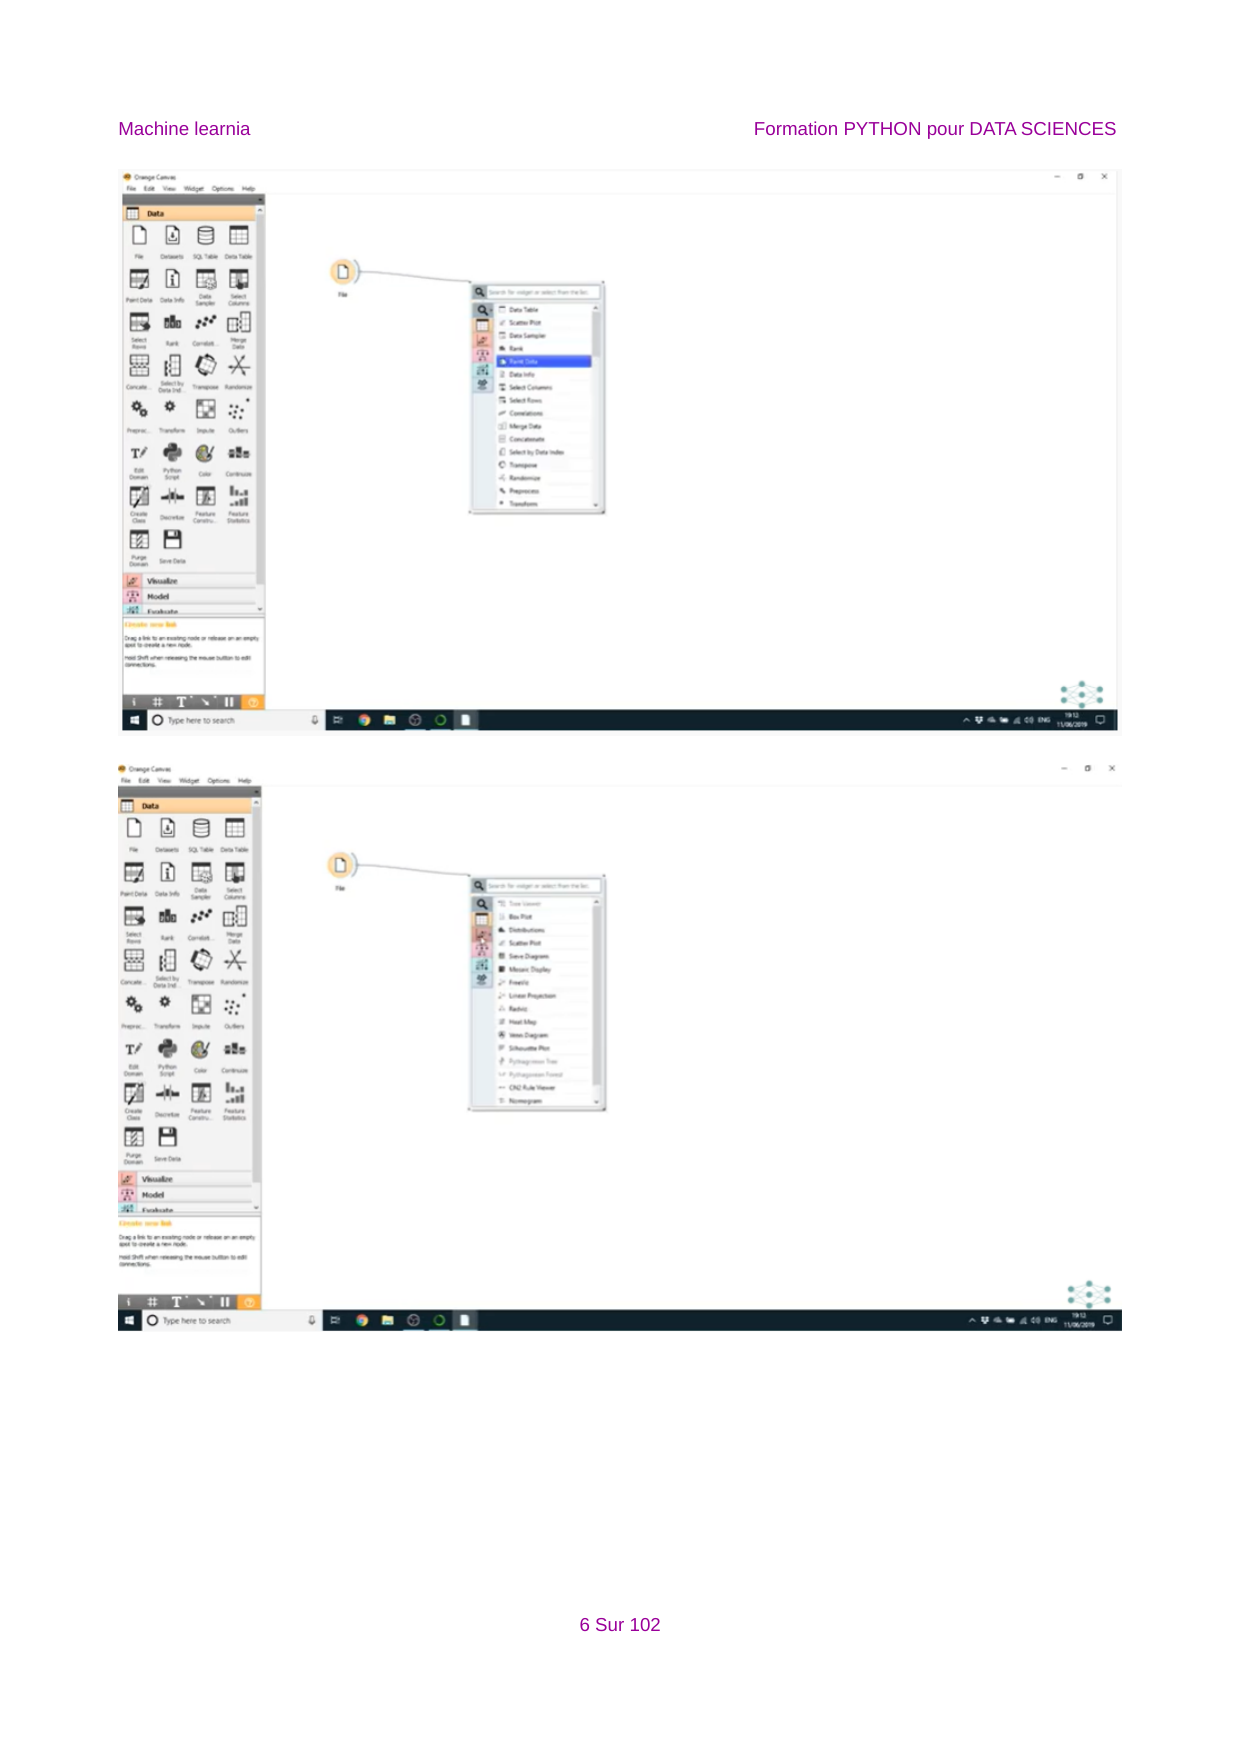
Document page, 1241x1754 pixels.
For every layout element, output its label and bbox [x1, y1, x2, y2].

picture [118, 169, 1122, 736]
picture [118, 764, 1122, 1332]
